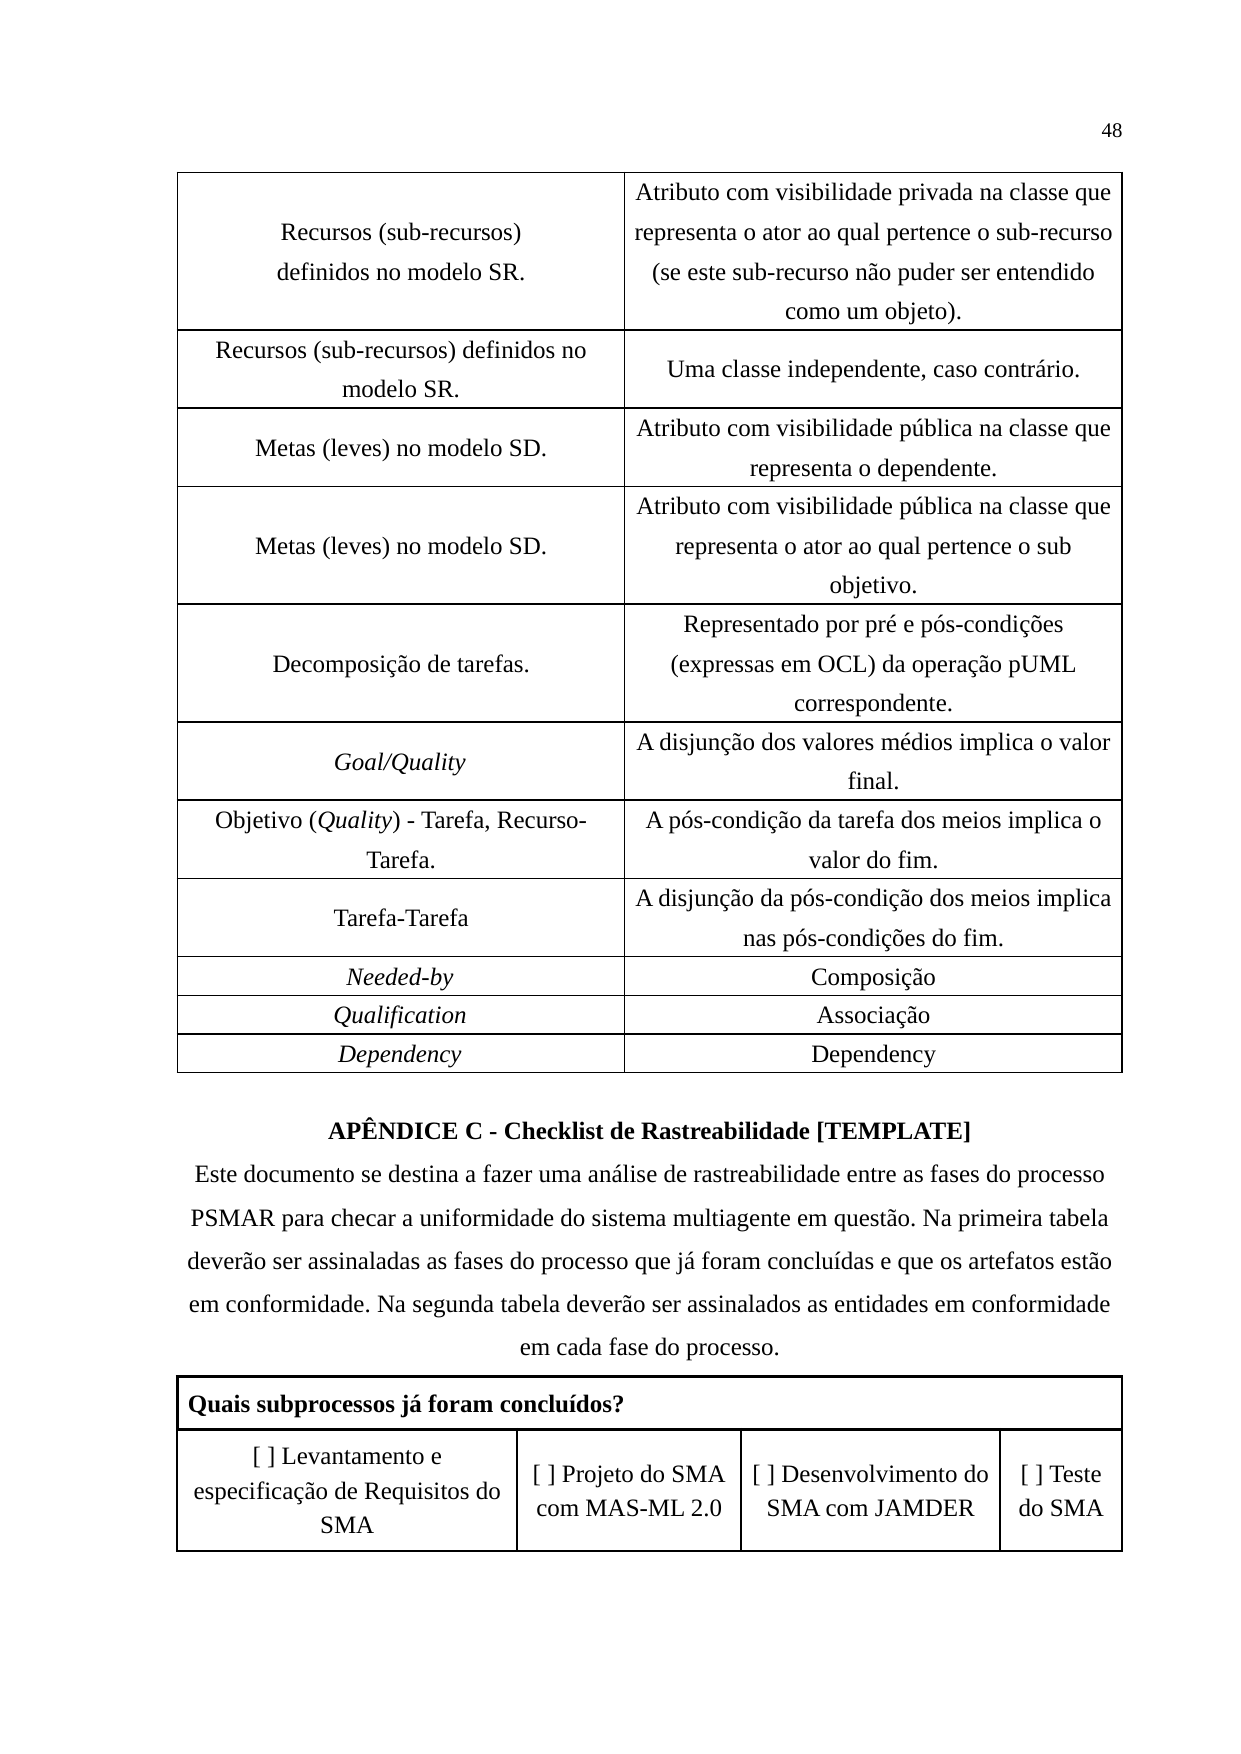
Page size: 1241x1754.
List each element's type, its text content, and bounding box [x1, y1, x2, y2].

table_cell Qualification [178, 996, 624, 1033]
table_cell [ ] Desenvolvimento do SMA com JAMDER [742, 1431, 999, 1549]
table_cell [ ] Levantamento e especificação de Requisitos do SMA [178, 1431, 516, 1549]
table_cell Dependency [178, 1035, 624, 1072]
table_cell Tarefa-Tarefa [178, 879, 624, 956]
table_cell Recursos (sub-recursos) definidos no modelo SR. [178, 173, 624, 329]
table_cell Metas (leves) no modelo SD. [178, 487, 624, 603]
table_cell Atributo com visibilidade pública na classe que representa o ator ao qual pertence o sub objetivo. [625, 487, 1121, 603]
table_cell Needed-by [178, 957, 624, 994]
table_cell [ ] Teste do SMA [1001, 1431, 1121, 1549]
text Este documento se destina a fazer uma análise de rastreabilidade entre as fases do processo PSMAR para checar a uniformidade do sistema multiagente em questão. Na primeira tabela deverão ser assinaladas as fases do processo que já foram concluídas e que os artefatos estão em conformidade. Na segunda tabela deverão ser assinalados as entidades em conformidade em cada fase do processo. [177, 1159, 1122, 1361]
table_cell Representado por pré e pós-condições (expressas em OCL) da operação pUML correspondente. [625, 605, 1121, 721]
table_cell Recursos (sub-recursos) definidos no modelo SR. [178, 331, 624, 407]
table_cell A pós-condição da tarefa dos meios implica o valor do fim. [625, 801, 1121, 878]
table_cell Dependency [625, 1035, 1121, 1072]
table_cell A disjunção dos valores médios implica o valor final. [625, 723, 1121, 799]
table_cell Composição [625, 957, 1121, 994]
table_cell Associação [625, 996, 1121, 1033]
table_cell Atributo com visibilidade privada na classe que representa o ator ao qual pertence o sub-recurso (se este sub-recurso não puder ser entendido como um objeto). [625, 173, 1121, 329]
table_header Quais subprocessos já foram concluídos? [179, 1378, 1121, 1428]
table_cell Goal/Quality [178, 723, 624, 799]
table_cell A disjunção da pós-condição dos meios implica nas pós-condições do fim. [625, 879, 1121, 956]
table_cell [ ] Projeto do SMA com MAS-ML 2.0 [518, 1431, 740, 1549]
table_cell Atributo com visibilidade pública na classe que representa o dependente. [625, 409, 1121, 486]
table_cell Decomposição de tarefas. [178, 605, 624, 721]
table_cell Metas (leves) no modelo SD. [178, 409, 624, 486]
table_cell Uma classe independente, caso contrário. [625, 331, 1121, 407]
text APÊNDICE C - Checklist de Rastreabilidade [TEMPLATE] [177, 1116, 1122, 1145]
table_cell Objetivo (Quality) - Tarefa, Recurso-Tarefa. [178, 801, 624, 878]
